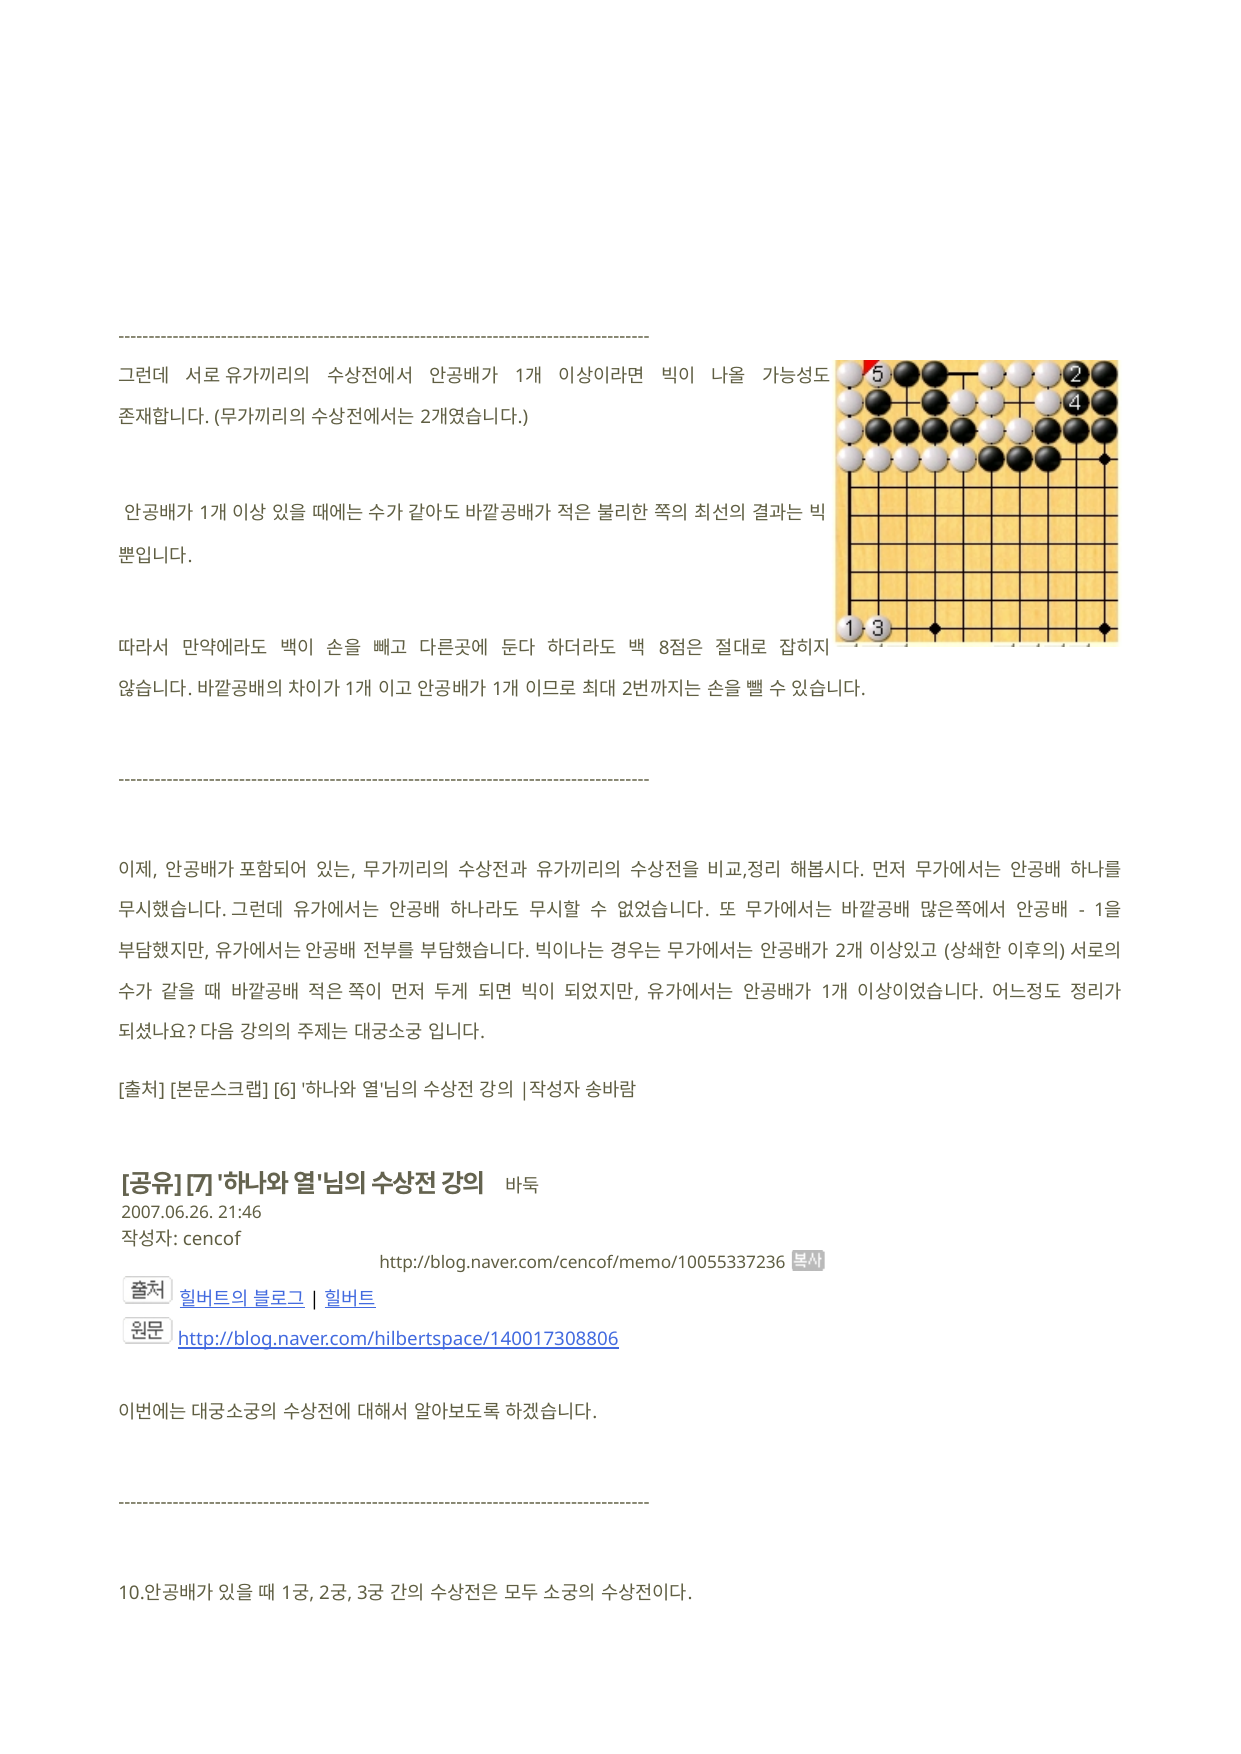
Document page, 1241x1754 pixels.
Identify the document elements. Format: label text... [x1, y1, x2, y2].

picture [791, 1250, 825, 1271]
text [출처] [본문스크랩] [6] '하나와 열'님의 수상전 강의 |작성자 송바람 [118, 1075, 1122, 1102]
text 안공배가 1개 이상 있을 때에는 수가 같아도 바깥공배가 적은 불리한 쪽의 최선의 결과는 빅 뿐입니다. [118, 493, 831, 568]
text ---------------------------------------------------------------------------------------- [118, 322, 1122, 348]
picture [831, 360, 1123, 647]
text 그런데 서로 유가끼리의 수상전에서 안공배가 1개 이상이라면 빅이 나올 가능성도 존재합니다. (무가끼리의 수상전에서는 2개였습니다.) [118, 361, 831, 428]
text ---------------------------------------------------------------------------------------- [118, 1489, 1122, 1514]
text 이번에는 대궁소궁의 수상전에 대해서 알아보도록 하겠습니다. [118, 1397, 1122, 1424]
picture [122, 1276, 173, 1304]
text 10.안공배가 있을 때 1궁, 2궁, 3궁 간의 수상전은 모두 소궁의 수상전이다. [118, 1578, 1122, 1605]
text 힐버트의 블로그 | 힐버트 http://blog.naver.com/hilbertspace/140017308806 [118, 1277, 1122, 1351]
table_header [공유] [7] '하나와 열'님의 수상전 강의 바둑 2007.06.26. 21:46 작성자: cencof http://blog.naver.com/cencof/memo/10055337236 [118, 1161, 827, 1277]
text 이제, 안공배가 포함되어 있는, 무가끼리의 수상전과 유가끼리의 수상전을 비교,정리 해봅시다. 먼저 무가에서는 안공배 하나를 무시했습니다. 그런데 유가에서는 안공배 하나라도 무시할 수 없었습니다. 또 무가에서는 바깥공배 많은쪽에서 안공배 - 1을 부담했지만, 유가에서는 안공배 전부를 부담했습니다. 빅이나는 경우는 무가에서는 안공배가 2개 이상있고 (상쇄한 이후의) 서로의 수가 같을 때 바깥공배 적은 쪽이 먼저 두게 되면 빅이 되었지만, 유가에서는 안공배가 1개 이상이었습니다. 어느정도 정리가 되셨나요? 다음 강의의 주제는 대궁소궁 입니다. [118, 854, 1122, 1044]
text ---------------------------------------------------------------------------------------- [118, 765, 1122, 790]
picture [122, 1317, 173, 1344]
text 따라서 만약에라도 백이 손을 빼고 다른곳에 둔다 하더라도 백 8점은 절대로 잡히지 않습니다. 바깥공배의 차이가 1개 이고 안공배가 1개 이므로 최대 2번까지는 손을 뺄 수 있습니다. [118, 632, 1122, 700]
